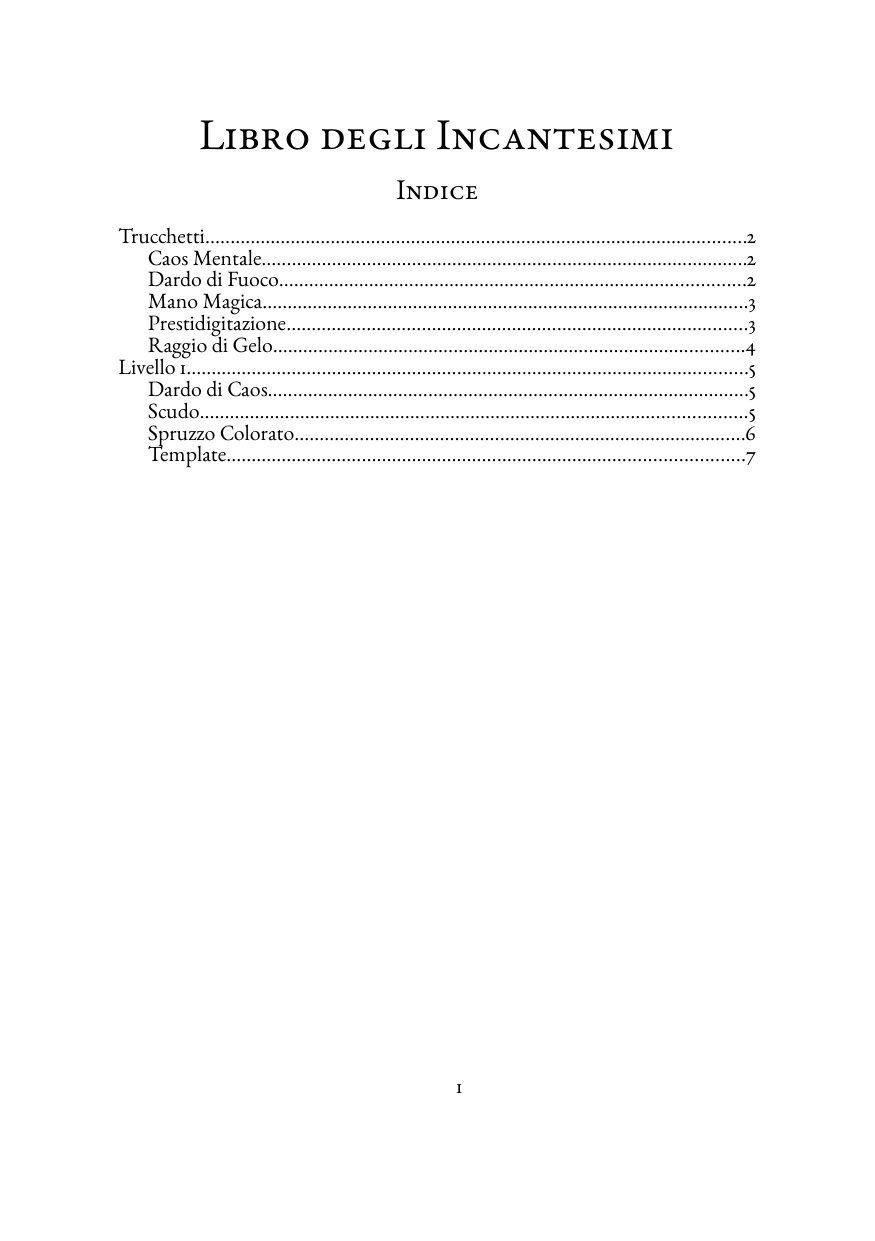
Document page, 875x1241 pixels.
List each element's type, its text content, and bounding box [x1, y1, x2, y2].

subtitle Indice [118, 179, 756, 208]
text Livello 1 5 [118, 359, 756, 381]
text Spruzzo Colorato 6 [148, 424, 756, 446]
title Libro degli Incantesimi [118, 118, 756, 162]
text Mano Magica 3 [148, 293, 756, 315]
text Caos Mentale 2 [148, 249, 756, 271]
text Template 7 [148, 446, 756, 468]
text Scudo 5 [148, 402, 756, 424]
text Dardo di Fuoco 2 [148, 271, 756, 293]
text Trucchetti 2 [118, 208, 756, 249]
text Raggio di Gelo 4 [148, 337, 756, 359]
text Dardo di Caos 5 [148, 381, 756, 402]
text Prestidigitazione 3 [148, 315, 756, 337]
